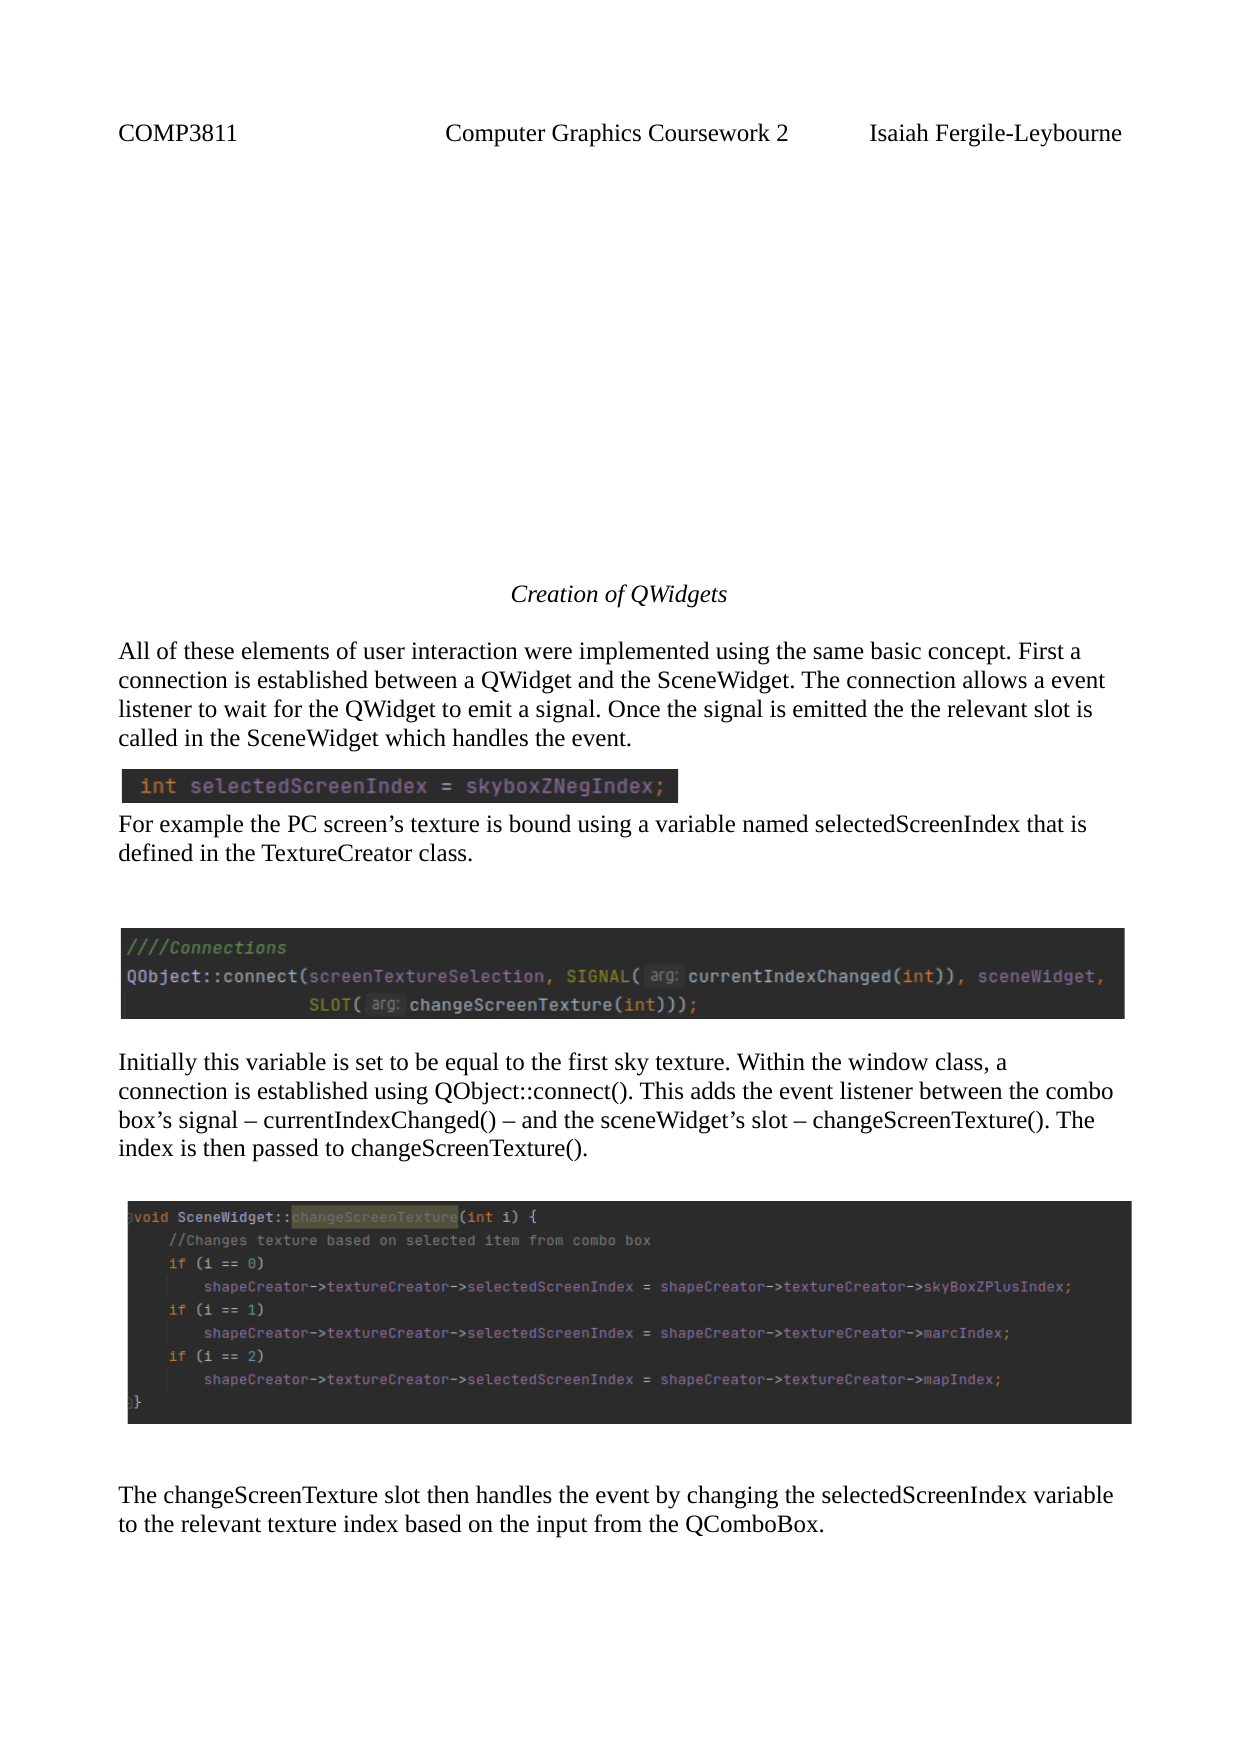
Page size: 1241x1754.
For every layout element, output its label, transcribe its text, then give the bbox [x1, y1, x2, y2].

picture [127, 1201, 1132, 1424]
text All of these elements of user interaction were implemented using the same basic concept. First a connection is established between a QWidget and the SceneWidget. The connection allows a event listener to wait for the QWidget to emit a signal. Once the signal is emitted the the relevant slot is called in the SceneWidget which handles the event. [118, 636, 1122, 751]
text Initially this variable is set to be equal to the first sky texture. Within the window class, a connection is established using QObject::connect(). This adds the event listener between the combo box’s signal – currentIndexChanged() – and the sceneWidget’s slot – changeScreenTexture(). The index is then passed to changeScreenTexture(). [118, 1047, 1122, 1162]
text For example the PC screen’s texture is bound using a variable named selectedScreenIndex that is defined in the TextureCreator class. [118, 809, 1122, 866]
text Creation of QWidgets [118, 579, 1122, 608]
text The changeScreenTexture slot then handles the event by changing the selectedScreenIndex variable to the relevant texture index based on the input from the QComboBox. [118, 1481, 1122, 1538]
picture [120, 928, 1125, 1019]
picture [121, 769, 679, 803]
